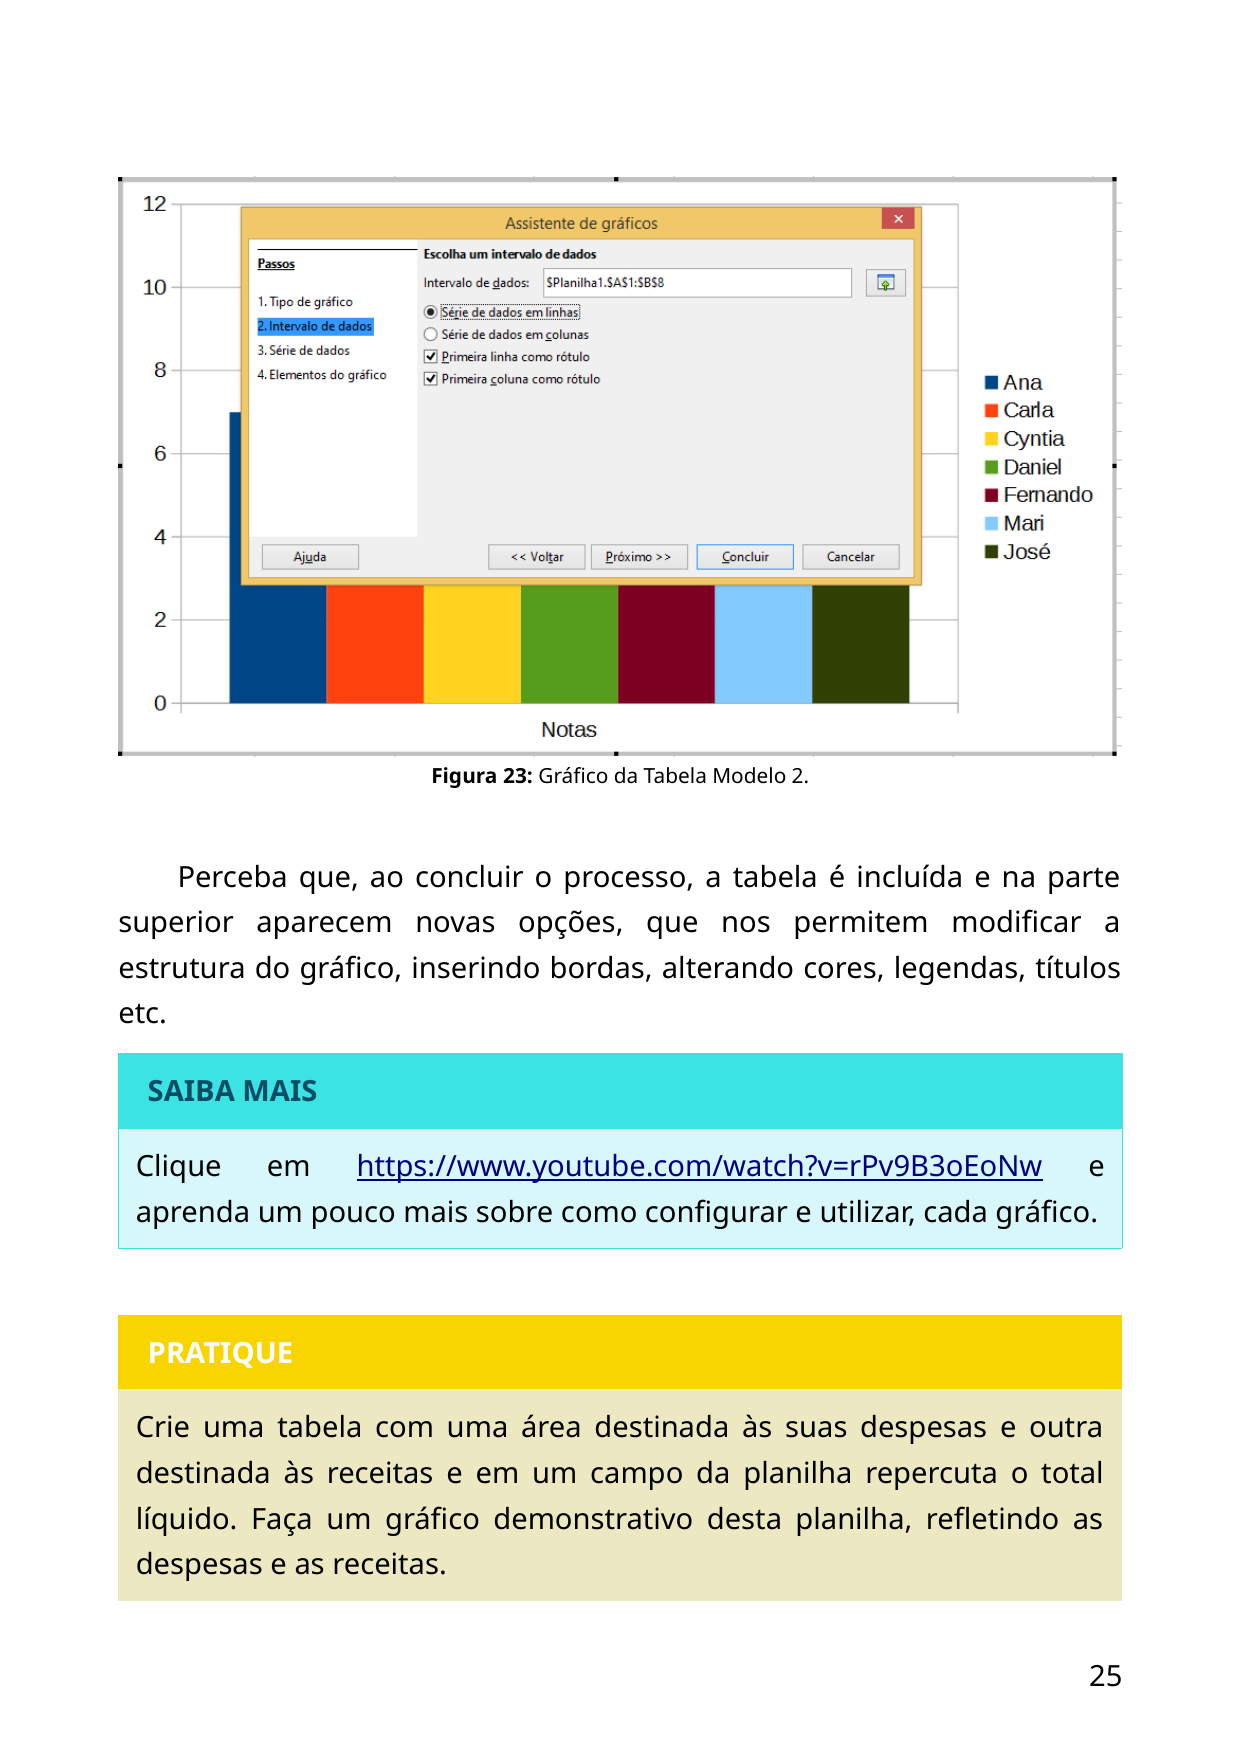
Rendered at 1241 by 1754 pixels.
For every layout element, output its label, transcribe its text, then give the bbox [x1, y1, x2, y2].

table_header SAIBA MAIS [119, 1054, 1122, 1128]
text Figura 23: Gráfico da Tabela Modelo 2. [101, 177, 1139, 790]
table_header PRATIQUE [118, 1315, 1122, 1389]
text Perceba que, ao concluir o processo, a tabela é incluída e na parte superior aparecem novas opções, que nos permitem modificar a estrutura do gráfico, inserindo bordas, alterando cores, legendas, títulos etc. [118, 856, 1122, 1032]
table_cell Crie uma tabela com uma área destinada às suas despesas e outra destinada às receitas e em um campo da planilha repercuta o total líquido. Faça um gráfico demonstrativo desta planilha, refletindo as despesas e as receitas. [118, 1389, 1122, 1601]
picture [118, 176, 1123, 757]
table_cell Clique em https://www.youtube.com/watch?v=rPv9B3oEoNw e aprenda um pouco mais sobre como configurar e utilizar, cada gráfico. [119, 1129, 1122, 1248]
